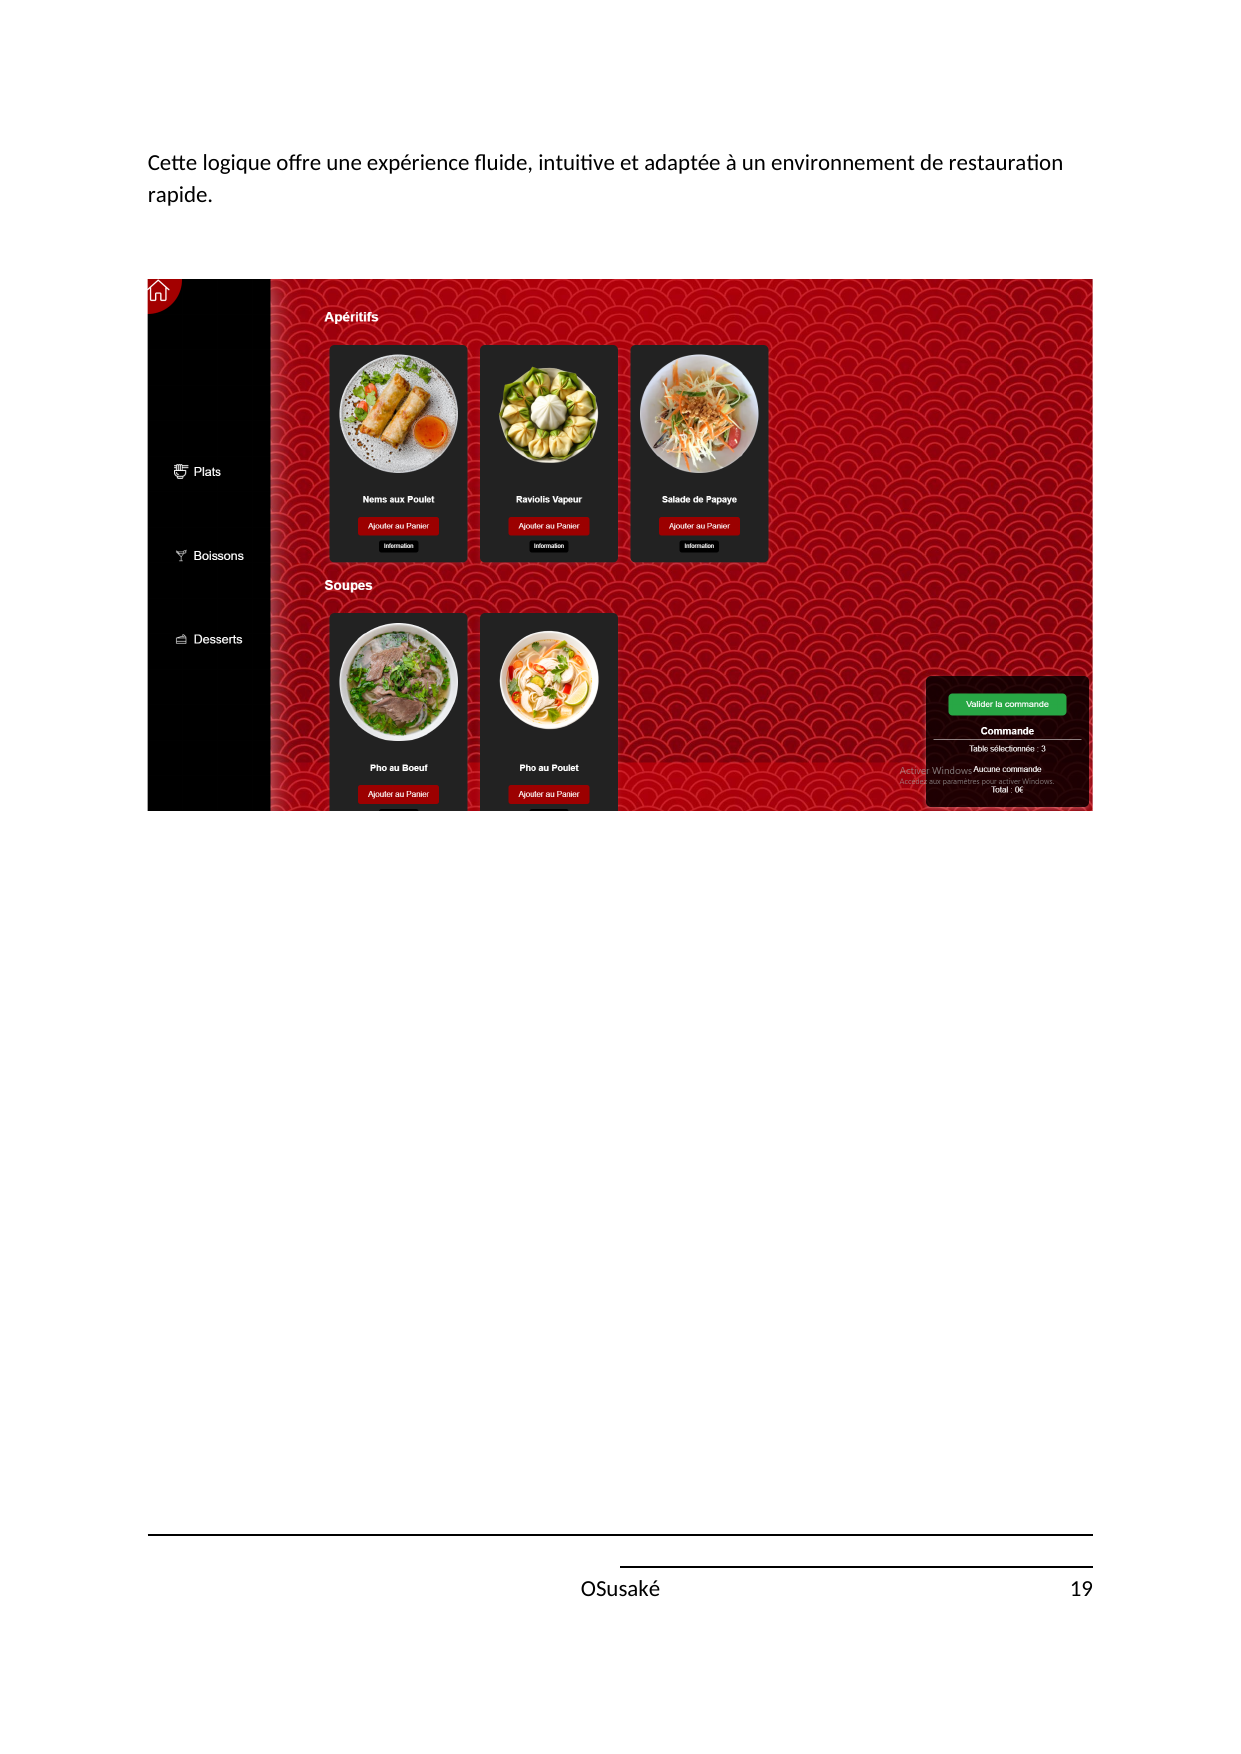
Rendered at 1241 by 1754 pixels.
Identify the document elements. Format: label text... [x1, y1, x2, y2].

picture [147, 279, 1093, 811]
text Cette logique offre une expérience fluide, intuitive et adaptée à un environnement de restauration rapide. [148, 148, 1093, 208]
